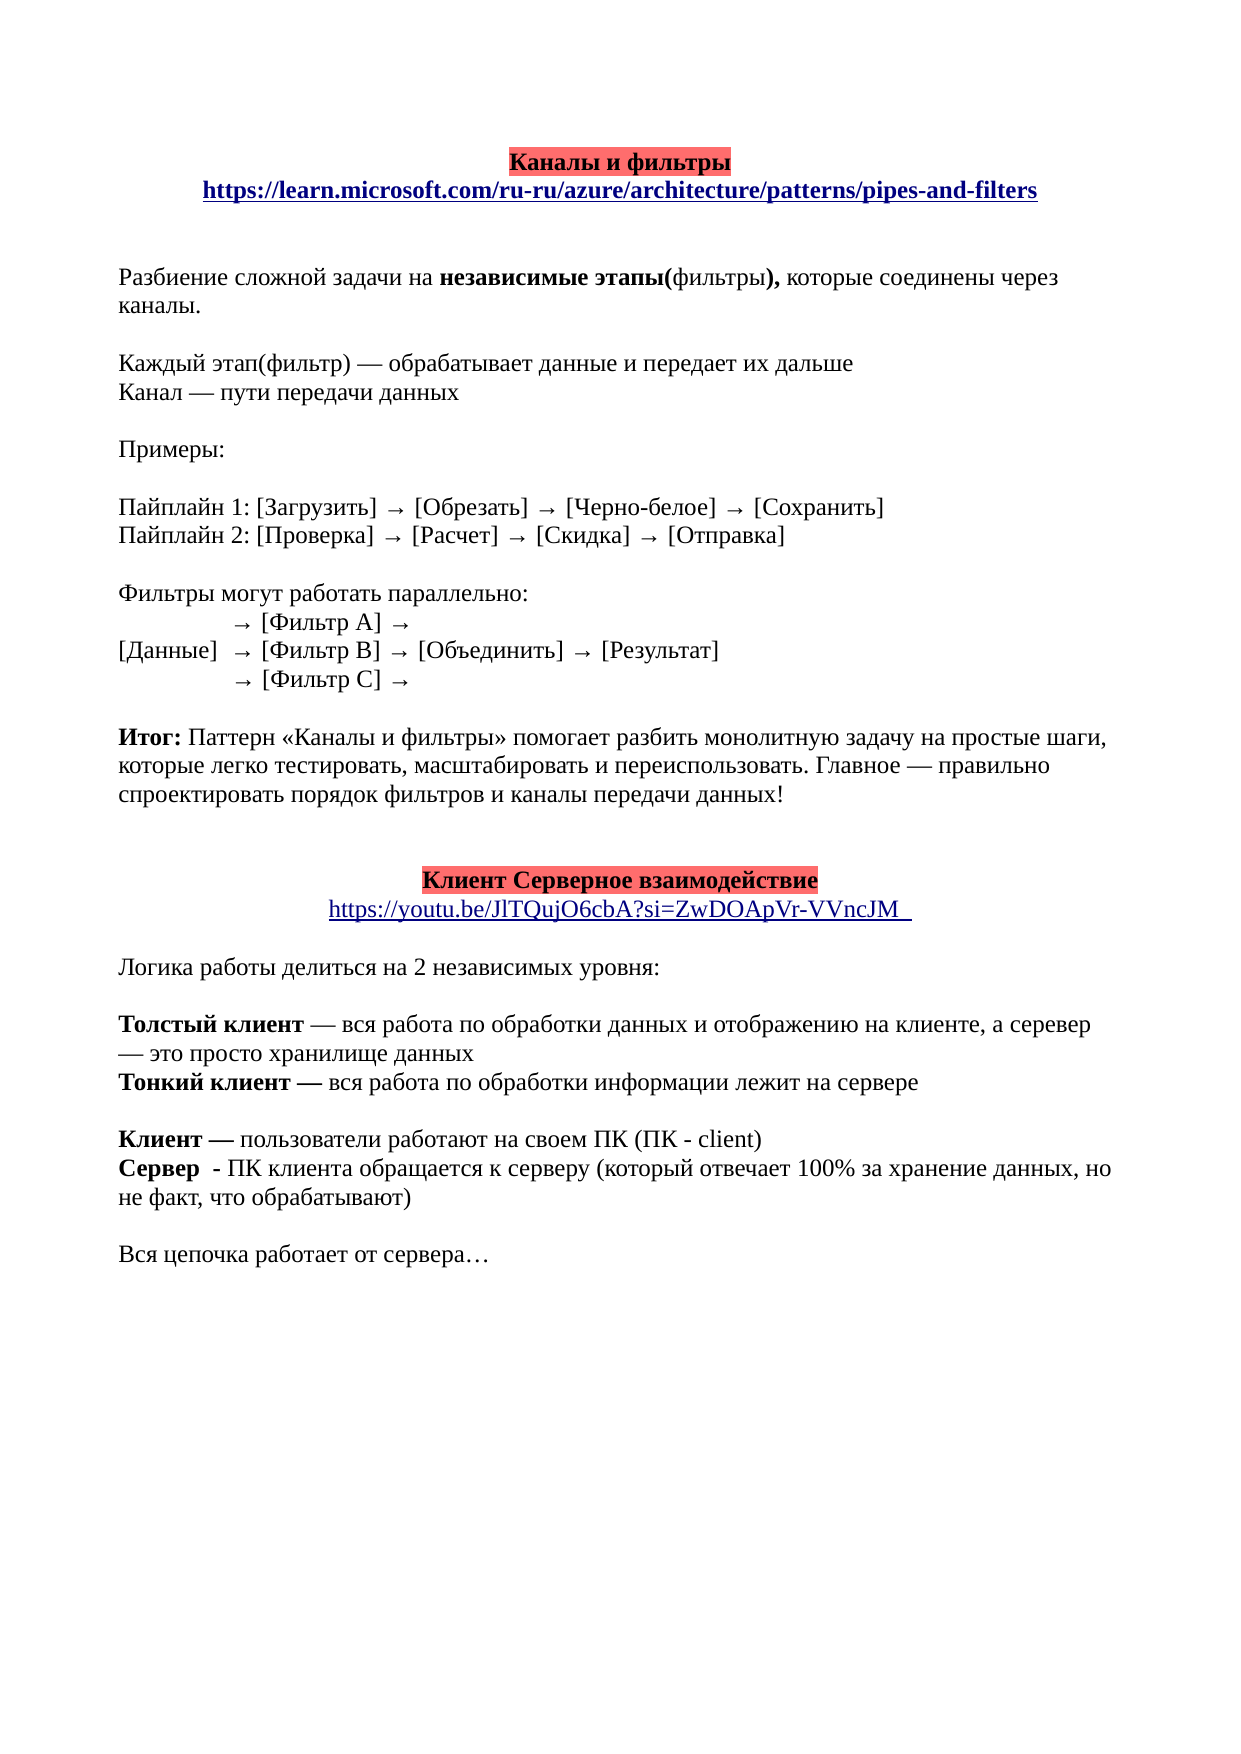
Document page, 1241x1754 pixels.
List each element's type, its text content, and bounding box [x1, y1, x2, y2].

text Вся цепочка работает от сервера… [118, 1239, 1122, 1268]
text Каждый этап(фильтр) — обрабатывает данные и передает их дальше [118, 348, 1122, 377]
text Фильтры могут работать параллельно: [118, 578, 1122, 607]
text Разбиение сложной задачи на независимые этапы(фильтры), которые соединены через каналы. [118, 262, 1122, 319]
text Пайплайн 1: [Загрузить] → [Обрезать] → [Черно-белое] → [Сохранить] [118, 492, 1122, 521]
text Пайплайн 2: [Проверка] → [Расчет] → [Скидка] → [Отправка] [118, 521, 1122, 549]
text https://learn.microsoft.com/ru-ru/azure/architecture/patterns/pipes-and-filters [118, 176, 1122, 204]
text Примеры: [118, 434, 1122, 463]
text Канал — пути передачи данных [118, 377, 1122, 406]
text [Данные] → [Фильтр B] → [Объединить] → [Результат] [118, 636, 1122, 664]
text Сервер - ПК клиента обращается к серверу (который отвечает 100% за хранение данных, но не факт, что обрабатывают) [118, 1153, 1122, 1211]
text Тонкий клиент — вся работа по обработки информации лежит на сервере [118, 1067, 1122, 1096]
text → [Фильтр C] → [118, 664, 1122, 693]
text Клиент Серверное взаимодействие [118, 866, 1122, 894]
text Итог: Паттерн «Каналы и фильтры» помогает разбить монолитную задачу на простые шаги, которые легко тестировать, масштабировать и переиспользовать. Главное — правильно спроектировать порядок фильтров и каналы передачи данных! [118, 722, 1122, 808]
text https://youtu.be/JlTQujO6cbA?si=ZwDOApVr-VVncJM_ [118, 894, 1122, 923]
text Логика работы делиться на 2 независимых уровня: [118, 952, 1122, 981]
text Каналы и фильтры [118, 147, 1122, 176]
text Клиент — пользователи работают на своем ПК (ПК - client) [118, 1124, 1122, 1153]
text Толстый клиент — вся работа по обработки данных и отображению на клиенте, а серевер — это просто хранилище данных [118, 1009, 1122, 1067]
text → [Фильтр A] → [118, 607, 1122, 636]
